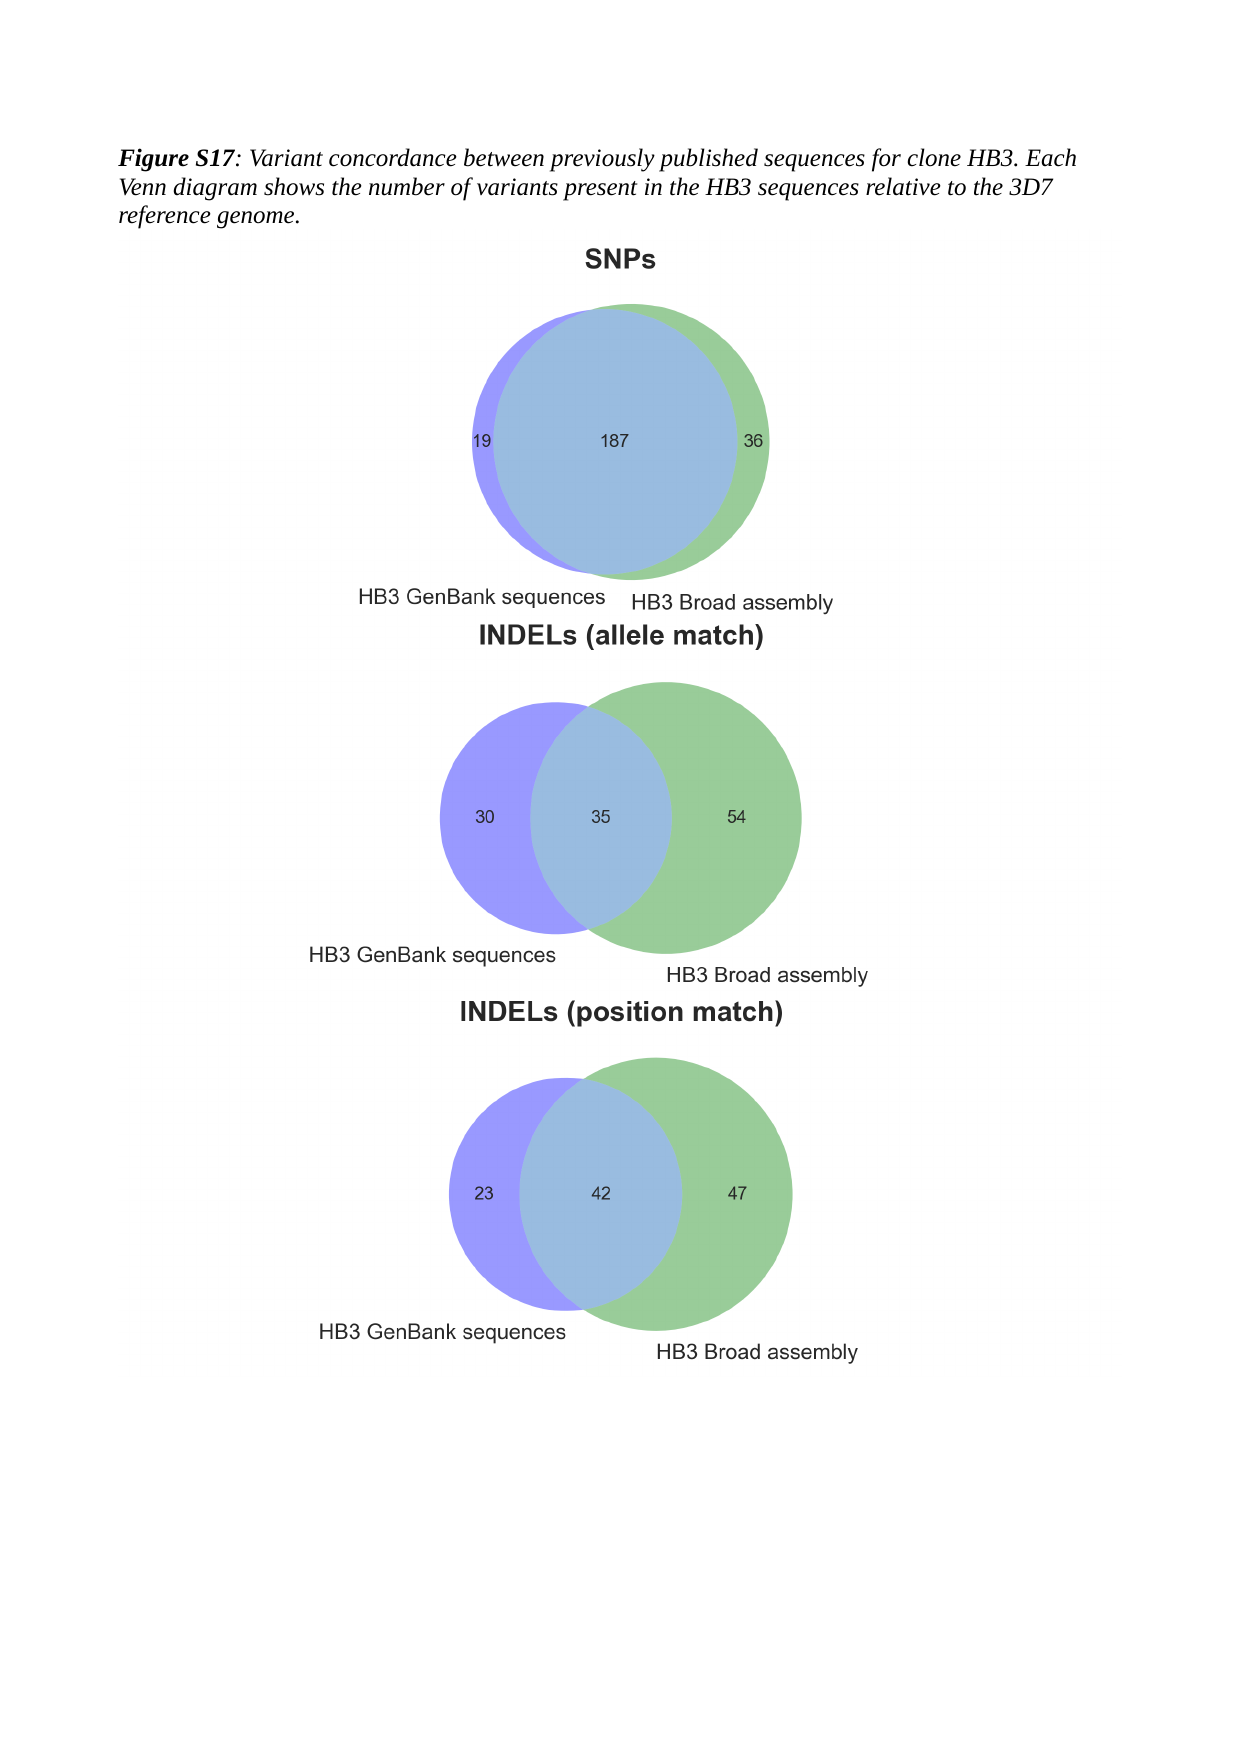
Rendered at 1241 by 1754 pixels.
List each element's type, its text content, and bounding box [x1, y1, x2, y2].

picture [118, 229, 1123, 1377]
text Figure S17: Variant concordance between previously published sequences for clone HB3. Each Venn diagram shows the number of variants present in the HB3 sequences relative to the 3D7 reference genome. [118, 143, 1122, 229]
